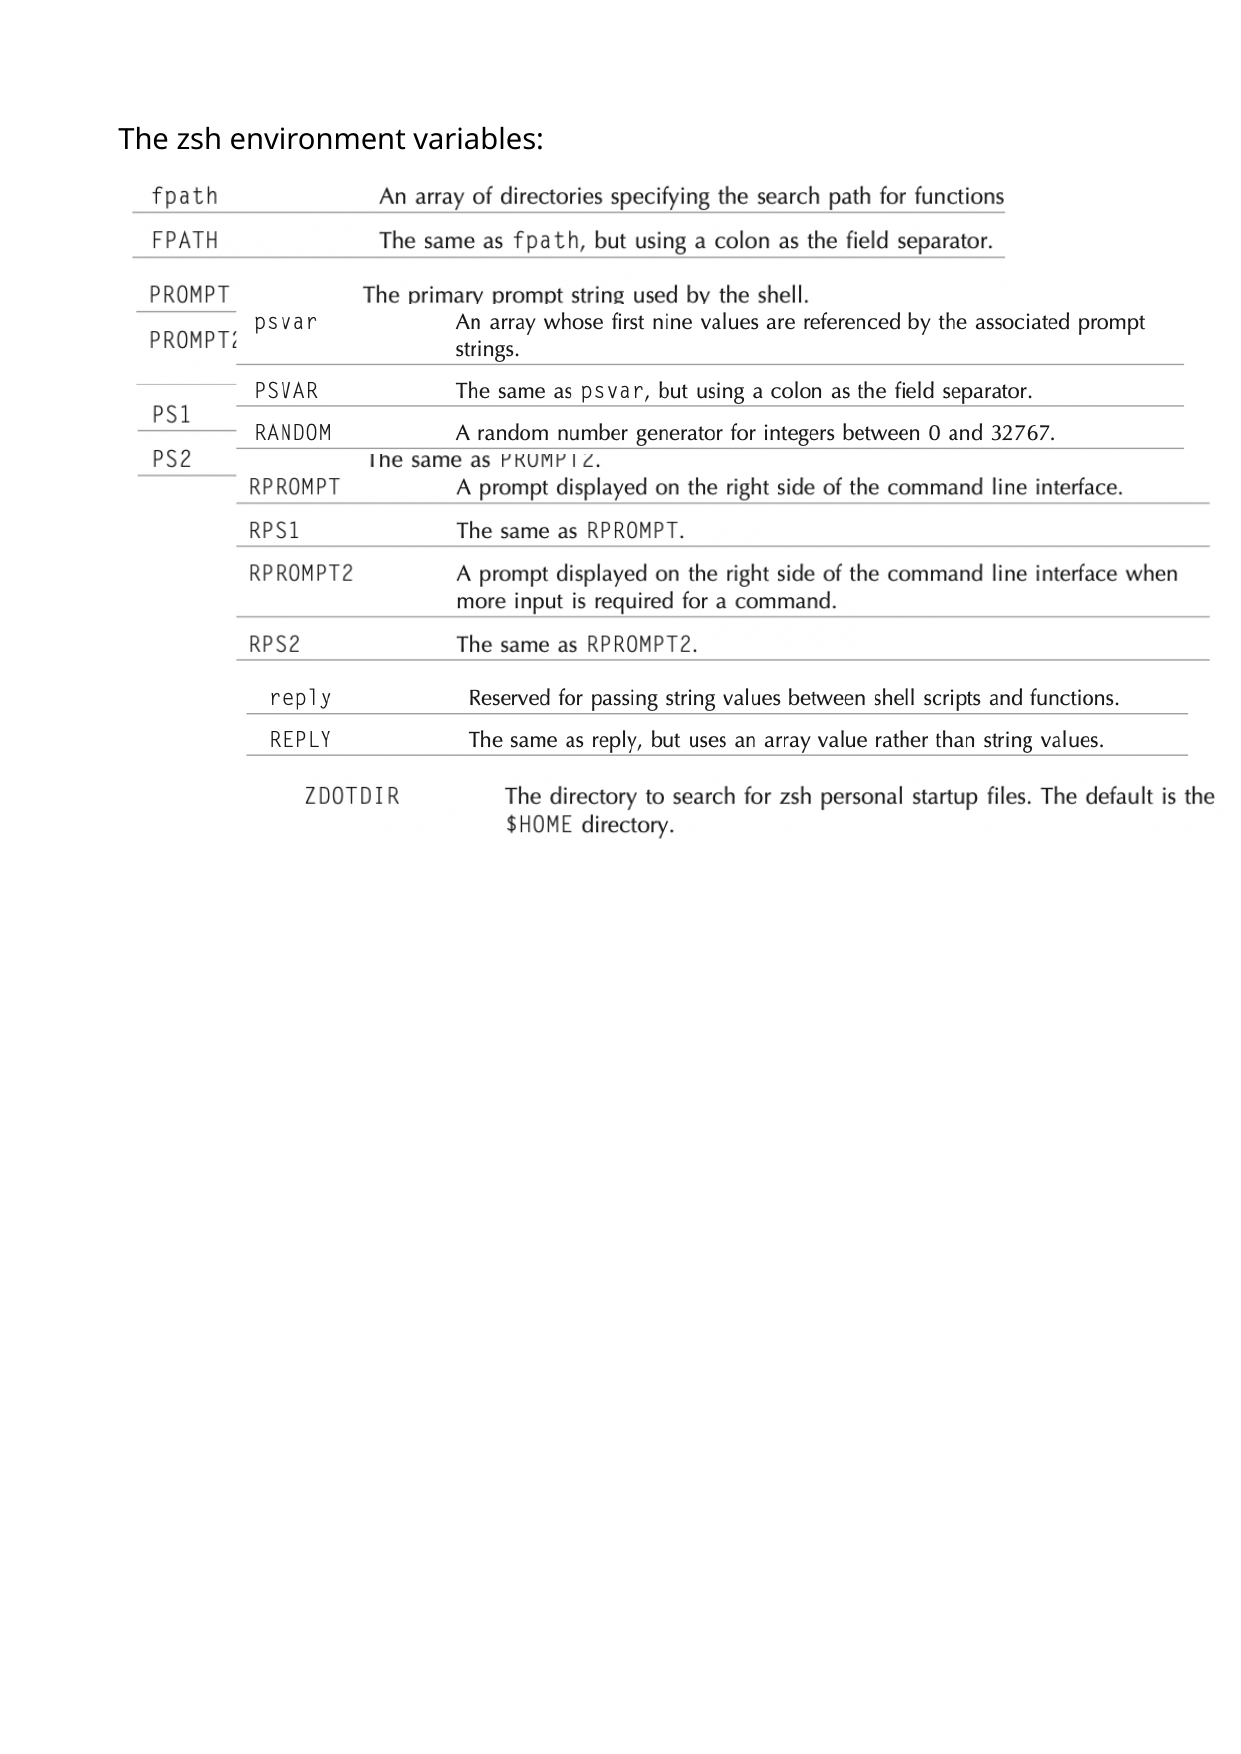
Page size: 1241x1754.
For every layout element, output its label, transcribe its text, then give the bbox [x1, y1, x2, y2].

text The zsh environment variables: [118, 118, 1122, 158]
picture [132, 172, 1006, 264]
picture [136, 273, 1241, 661]
picture [236, 678, 1241, 760]
picture [281, 769, 1241, 847]
